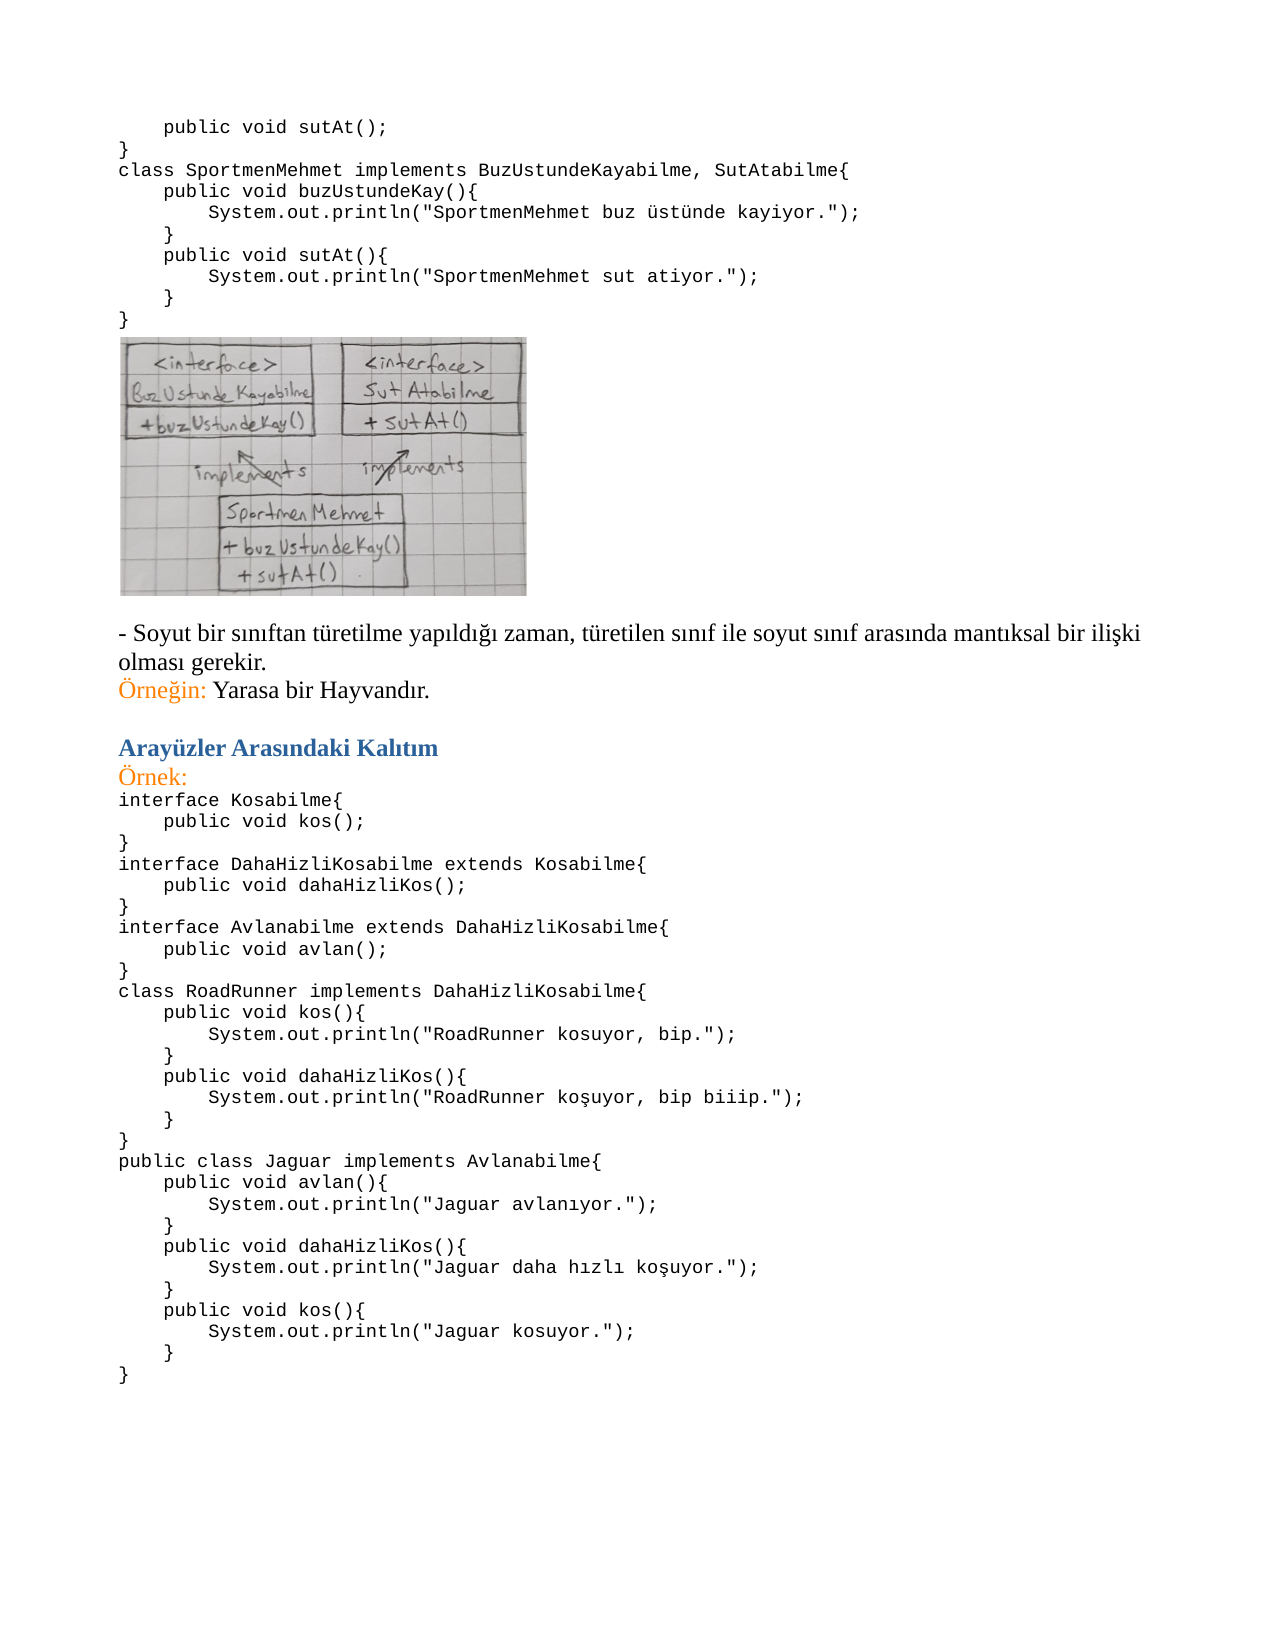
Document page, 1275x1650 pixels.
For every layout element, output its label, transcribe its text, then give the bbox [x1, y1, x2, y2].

text interface Kosabilme{ [118, 791, 1157, 812]
text public void dahaHizliKos(){ [118, 1067, 1157, 1088]
text } [118, 1343, 1157, 1364]
text Arayüzler Arasındaki Kalıtım [118, 733, 1157, 762]
text } [118, 1046, 1157, 1067]
text } [118, 1364, 1157, 1386]
text public void dahaHizliKos(){ [118, 1237, 1157, 1258]
text System.out.println("RoadRunner kosuyor, bip."); [118, 1024, 1157, 1046]
text } [118, 961, 1157, 982]
text Örneğin: Yarasa bir Hayvandır. [118, 676, 1157, 704]
text public void dahaHizliKos(); [118, 876, 1157, 897]
text public void sutAt(); [118, 118, 1157, 139]
text public void kos(){ [118, 1003, 1157, 1024]
text class RoadRunner implements DahaHizliKosabilme{ [118, 982, 1157, 1003]
picture [120, 337, 527, 596]
text public void avlan(){ [118, 1173, 1157, 1194]
text } [118, 1279, 1157, 1301]
text } [118, 224, 1157, 246]
text public void sutAt(){ [118, 246, 1157, 267]
text public void kos(); [118, 812, 1157, 833]
text System.out.println("Jaguar kosuyor."); [118, 1322, 1157, 1343]
text System.out.println("Jaguar avlanıyor."); [118, 1194, 1157, 1216]
text } [118, 309, 1157, 331]
text } [118, 288, 1157, 309]
text } [118, 1109, 1157, 1131]
text System.out.println("Jaguar daha hızlı koşuyor."); [118, 1258, 1157, 1279]
text } [118, 833, 1157, 854]
text } [118, 139, 1157, 161]
text public void kos(){ [118, 1301, 1157, 1322]
text interface Avlanabilme extends DahaHizliKosabilme{ [118, 918, 1157, 939]
text System.out.println("RoadRunner koşuyor, bip biiip."); [118, 1088, 1157, 1109]
text Örnek: [118, 762, 1157, 791]
text } [118, 1131, 1157, 1152]
text public void avlan(); [118, 939, 1157, 961]
text System.out.println("SportmenMehmet buz üstünde kayiyor."); [118, 203, 1157, 224]
text - Soyut bir sınıftan türetilme yapıldığı zaman, türetilen sınıf ile soyut sınıf arasında mantıksal bir ilişki olması gerekir. [118, 618, 1157, 676]
text public void buzUstundeKay(){ [118, 182, 1157, 203]
text } [118, 1216, 1157, 1237]
text } [118, 897, 1157, 918]
text interface DahaHizliKosabilme extends Kosabilme{ [118, 854, 1157, 876]
text class SportmenMehmet implements BuzUstundeKayabilme, SutAtabilme{ [118, 161, 1157, 182]
text System.out.println("SportmenMehmet sut atiyor."); [118, 267, 1157, 288]
text public class Jaguar implements Avlanabilme{ [118, 1152, 1157, 1173]
